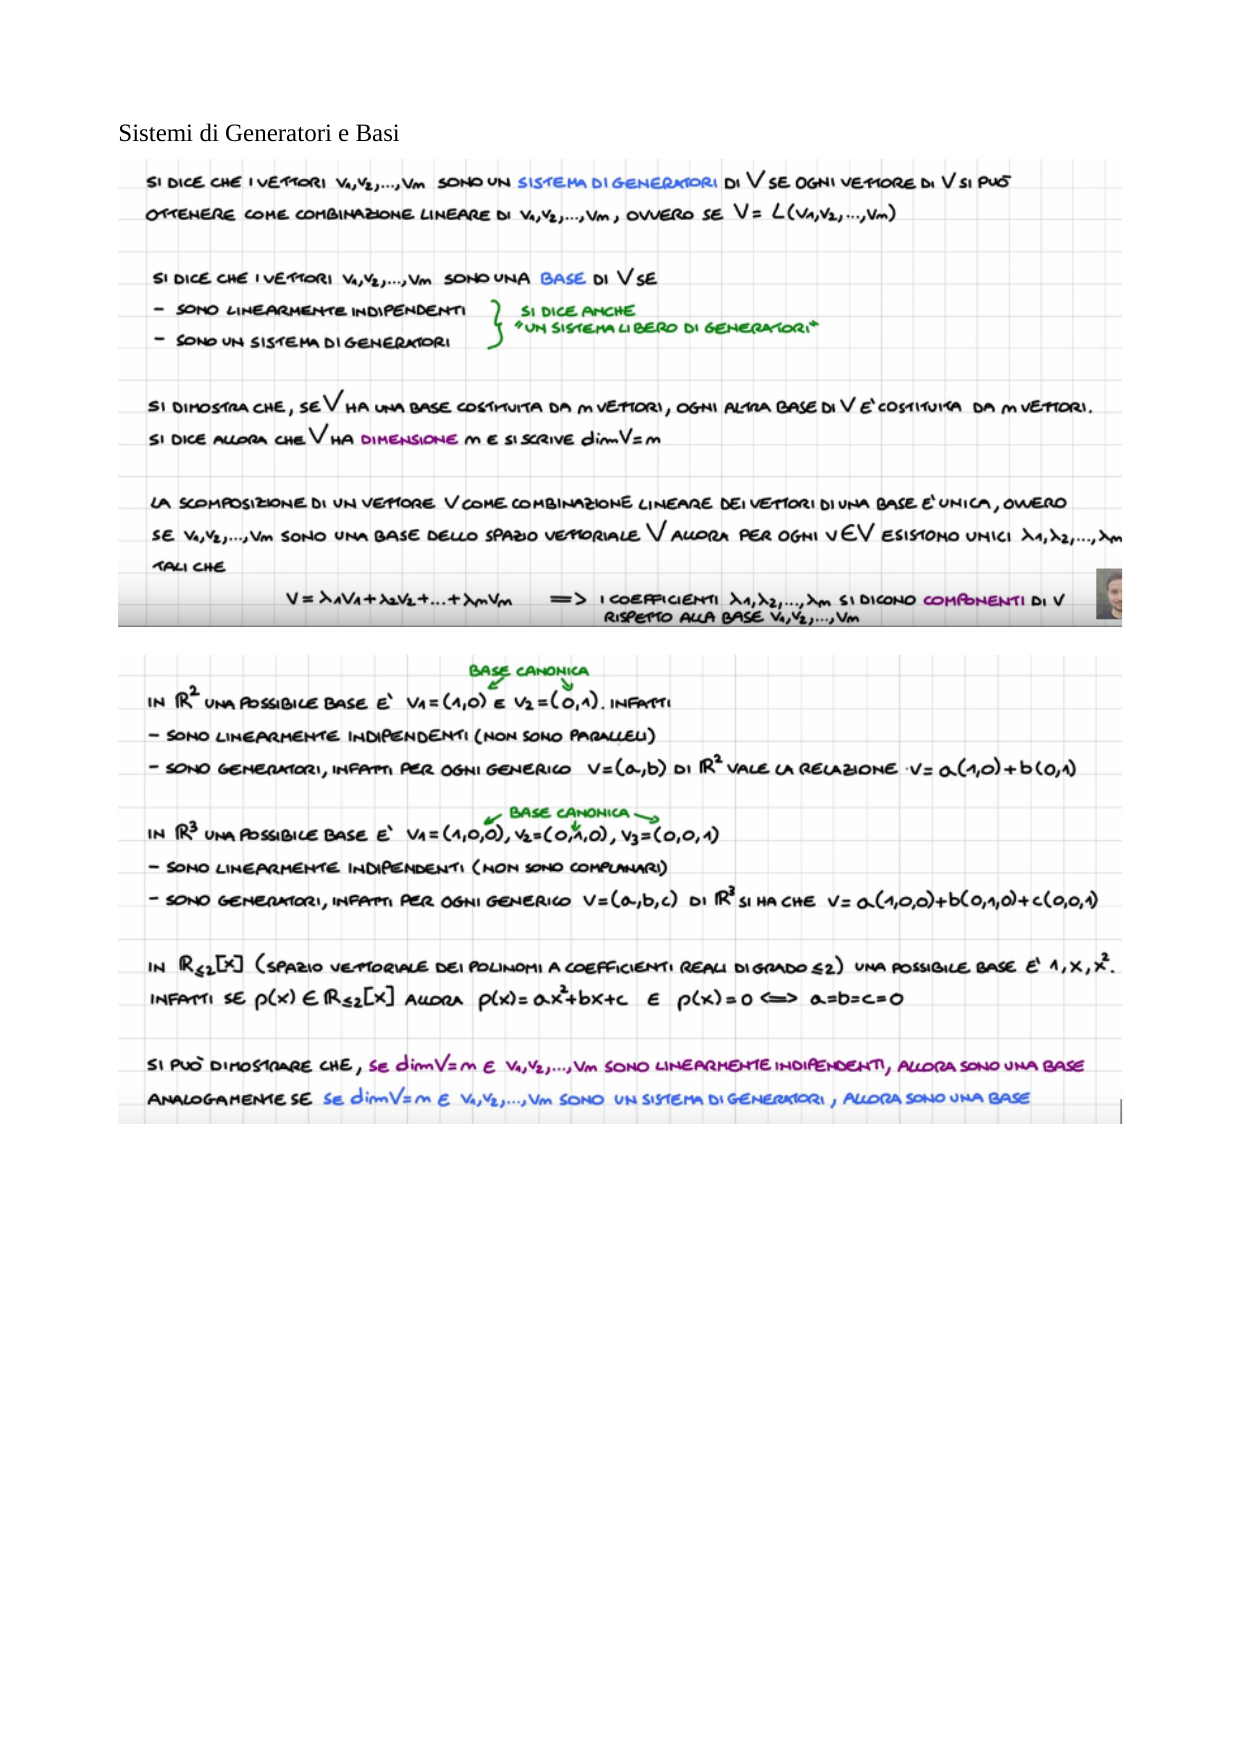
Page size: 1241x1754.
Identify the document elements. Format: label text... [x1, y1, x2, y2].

subtitle Sistemi di Generatori e Basi [118, 118, 1122, 147]
picture [118, 159, 1123, 627]
picture [118, 655, 1123, 1124]
